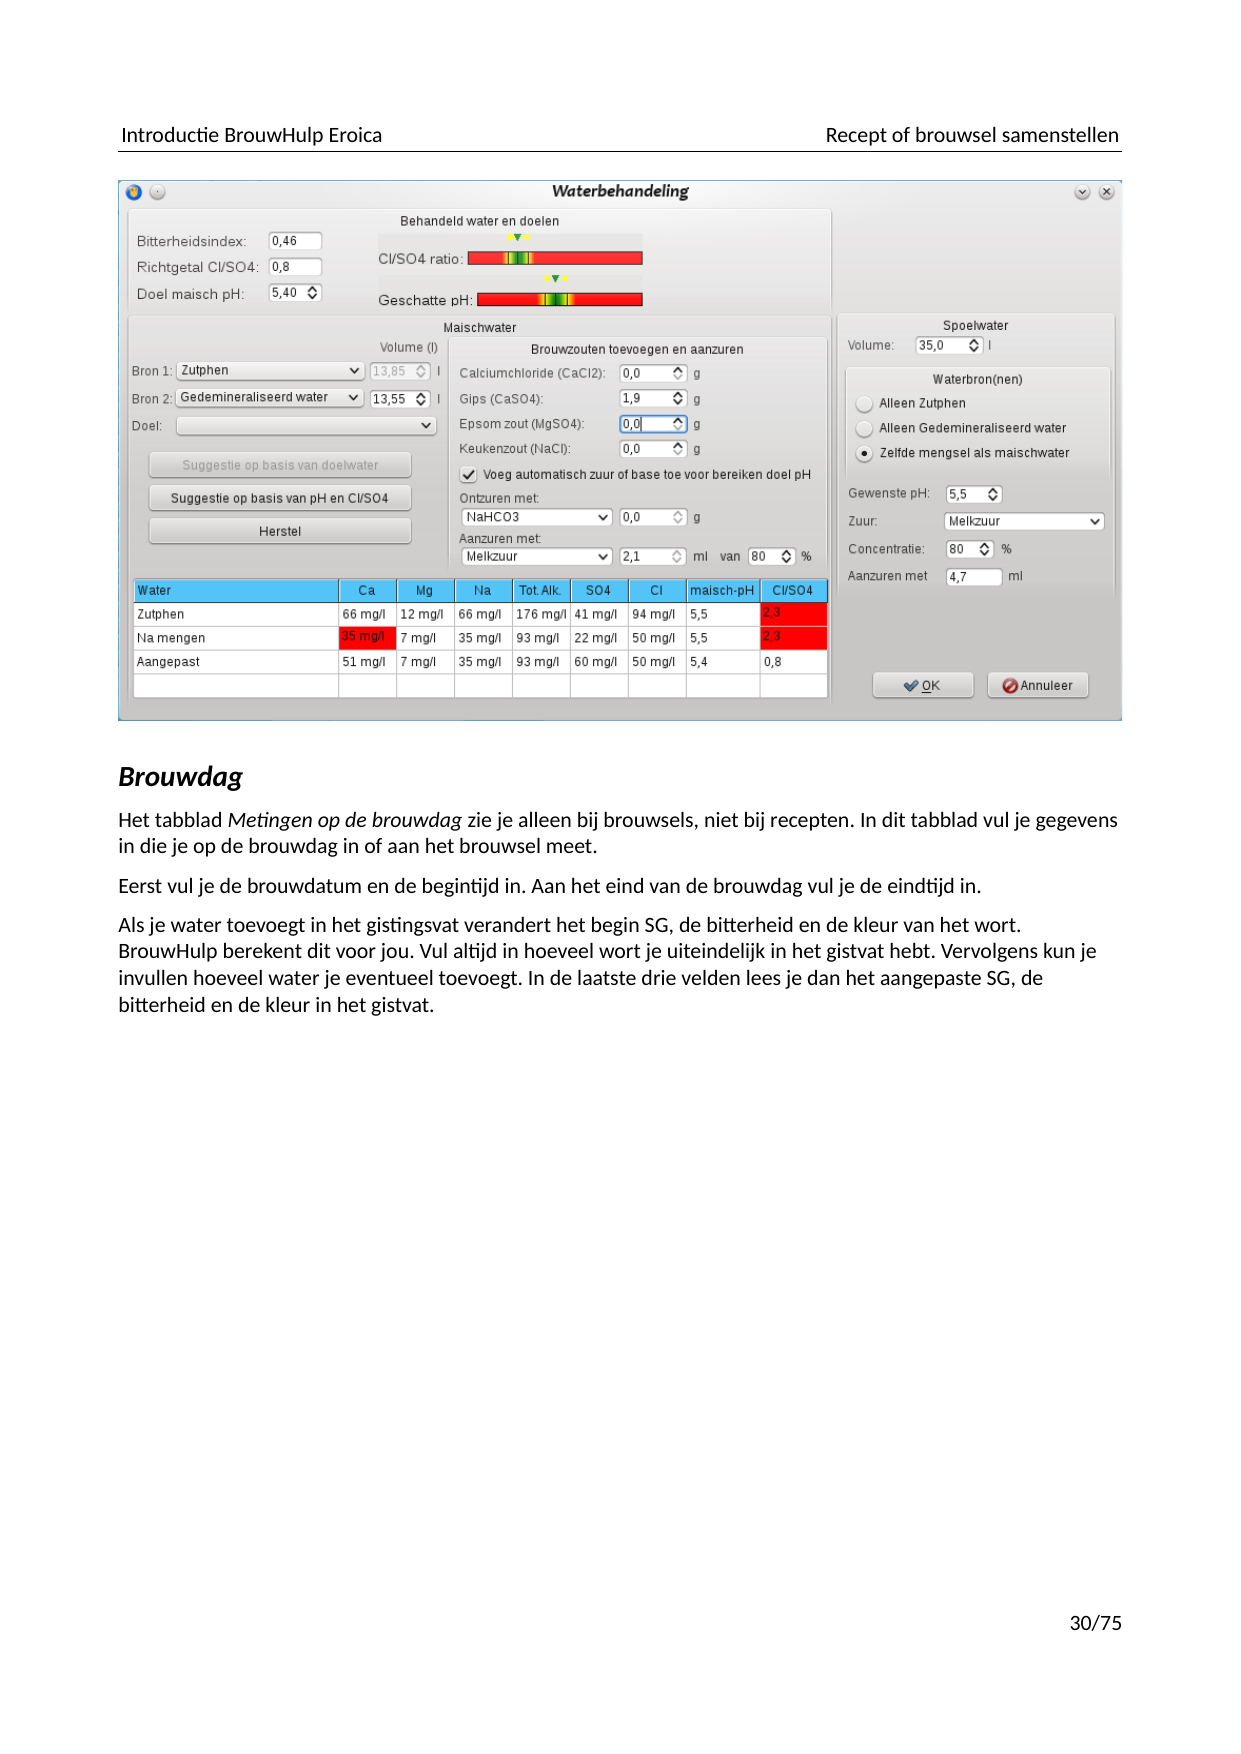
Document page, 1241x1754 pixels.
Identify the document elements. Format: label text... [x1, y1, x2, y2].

text Als je water toevoegt in het gistingsvat verandert het begin SG, de bitterheid en de kleur van het wort. BrouwHulp berekent dit voor jou. Vul altijd in hoeveel wort je uiteindelijk in het gistvat hebt. Vervolgens kun je invullen hoeveel water je eventueel toevoegt. In de laatste drie velden lees je dan het aangepaste SG, de bitterheid en de kleur in het gistvat. [118, 911, 1122, 1018]
text Eerst vul je de brouwdatum en de begintijd in. Aan het eind van de brouwdag vul je de eindtijd in. [118, 872, 1122, 898]
picture [118, 180, 1123, 721]
subtitle Brouwdag [118, 758, 1122, 793]
text Het tabblad Metingen op de brouwdag zie je alleen bij brouwsels, niet bij recepten. In dit tabblad vul je gegevens in die je op de brouwdag in of aan het brouwsel meet. [118, 806, 1122, 859]
